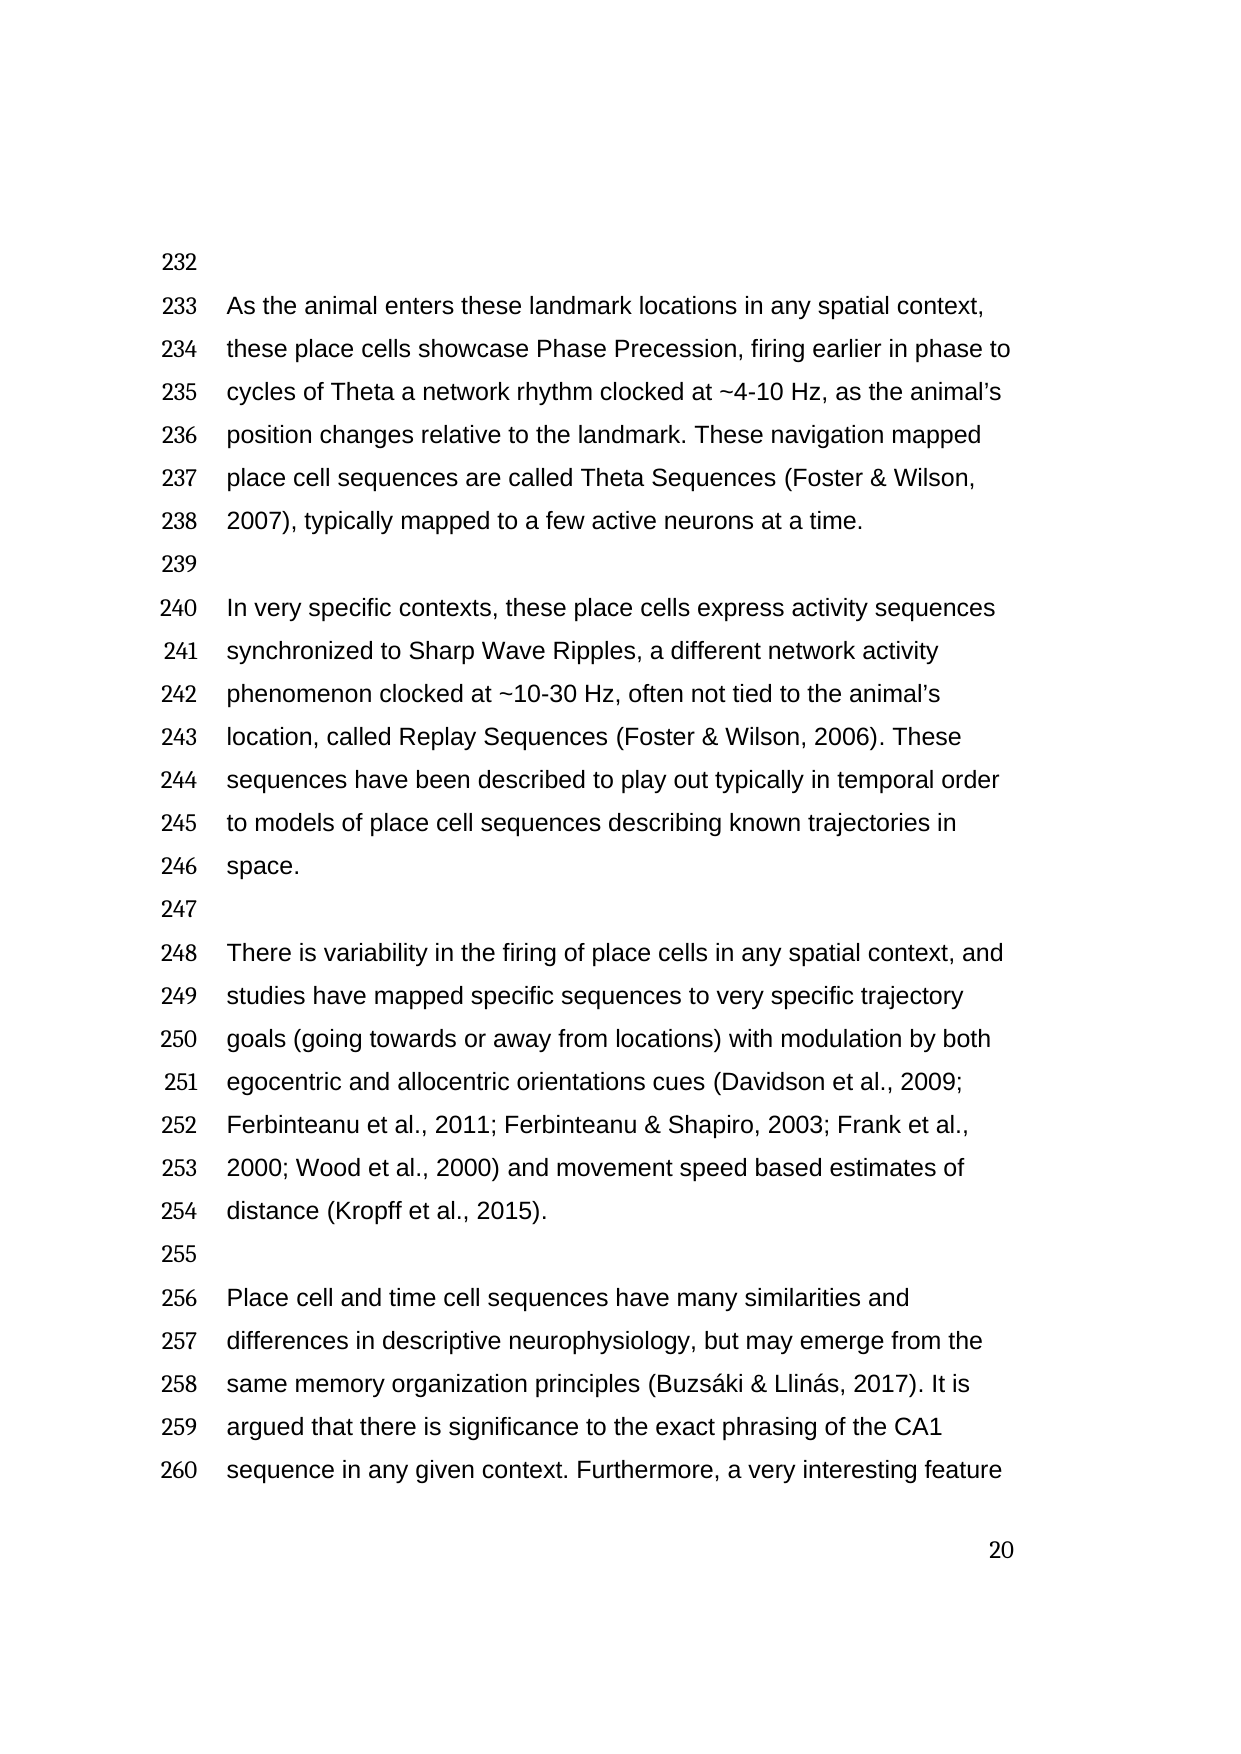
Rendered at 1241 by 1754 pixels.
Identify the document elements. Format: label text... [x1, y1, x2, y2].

text Place cell and time cell sequences have many similarities and differences in descriptive neurophysiology, but may emerge from the same memory organization principles (Buzsáki & Llinás, 2017)⁠. It is argued that there is significance to the exact phrasing of the CA1 sequence in any given context. Furthermore, a very interesting feature [226, 1283, 1014, 1484]
text In very specific contexts, these place cells express activity sequences synchronized to Sharp Wave Ripples, a different network activity phenomenon clocked at ~10-30 Hz, often not tied to the animal’s location, called Replay Sequences (Foster & Wilson, 2006)⁠. These sequences have been described to play out typically in temporal order to models of place cell sequences describing known trajectories in space. [226, 593, 1014, 880]
text There is variability in the firing of place cells in any spatial context, and studies have mapped specific sequences to very specific trajectory goals (going towards or away from locations) with modulation by both egocentric and allocentric orientations cues (Davidson et al., 2009; Ferbinteanu et al., 2011; Ferbinteanu & Shapiro, 2003; Frank et al., 2000; Wood et al., 2000)⁠ and movement speed based estimates of distance (Kropff et al., 2015)⁠. [226, 938, 1014, 1225]
text As the animal enters these landmark locations in any spatial context, these place cells showcase Phase Precession, firing earlier in phase to cycles of Theta a network rhythm clocked at ~4-10 Hz, as the animal’s position changes relative to the landmark. These navigation mapped place cell sequences are called Theta Sequences (Foster & Wilson, 2007)⁠, typically mapped to a few active neurons at a time. [226, 291, 1014, 535]
